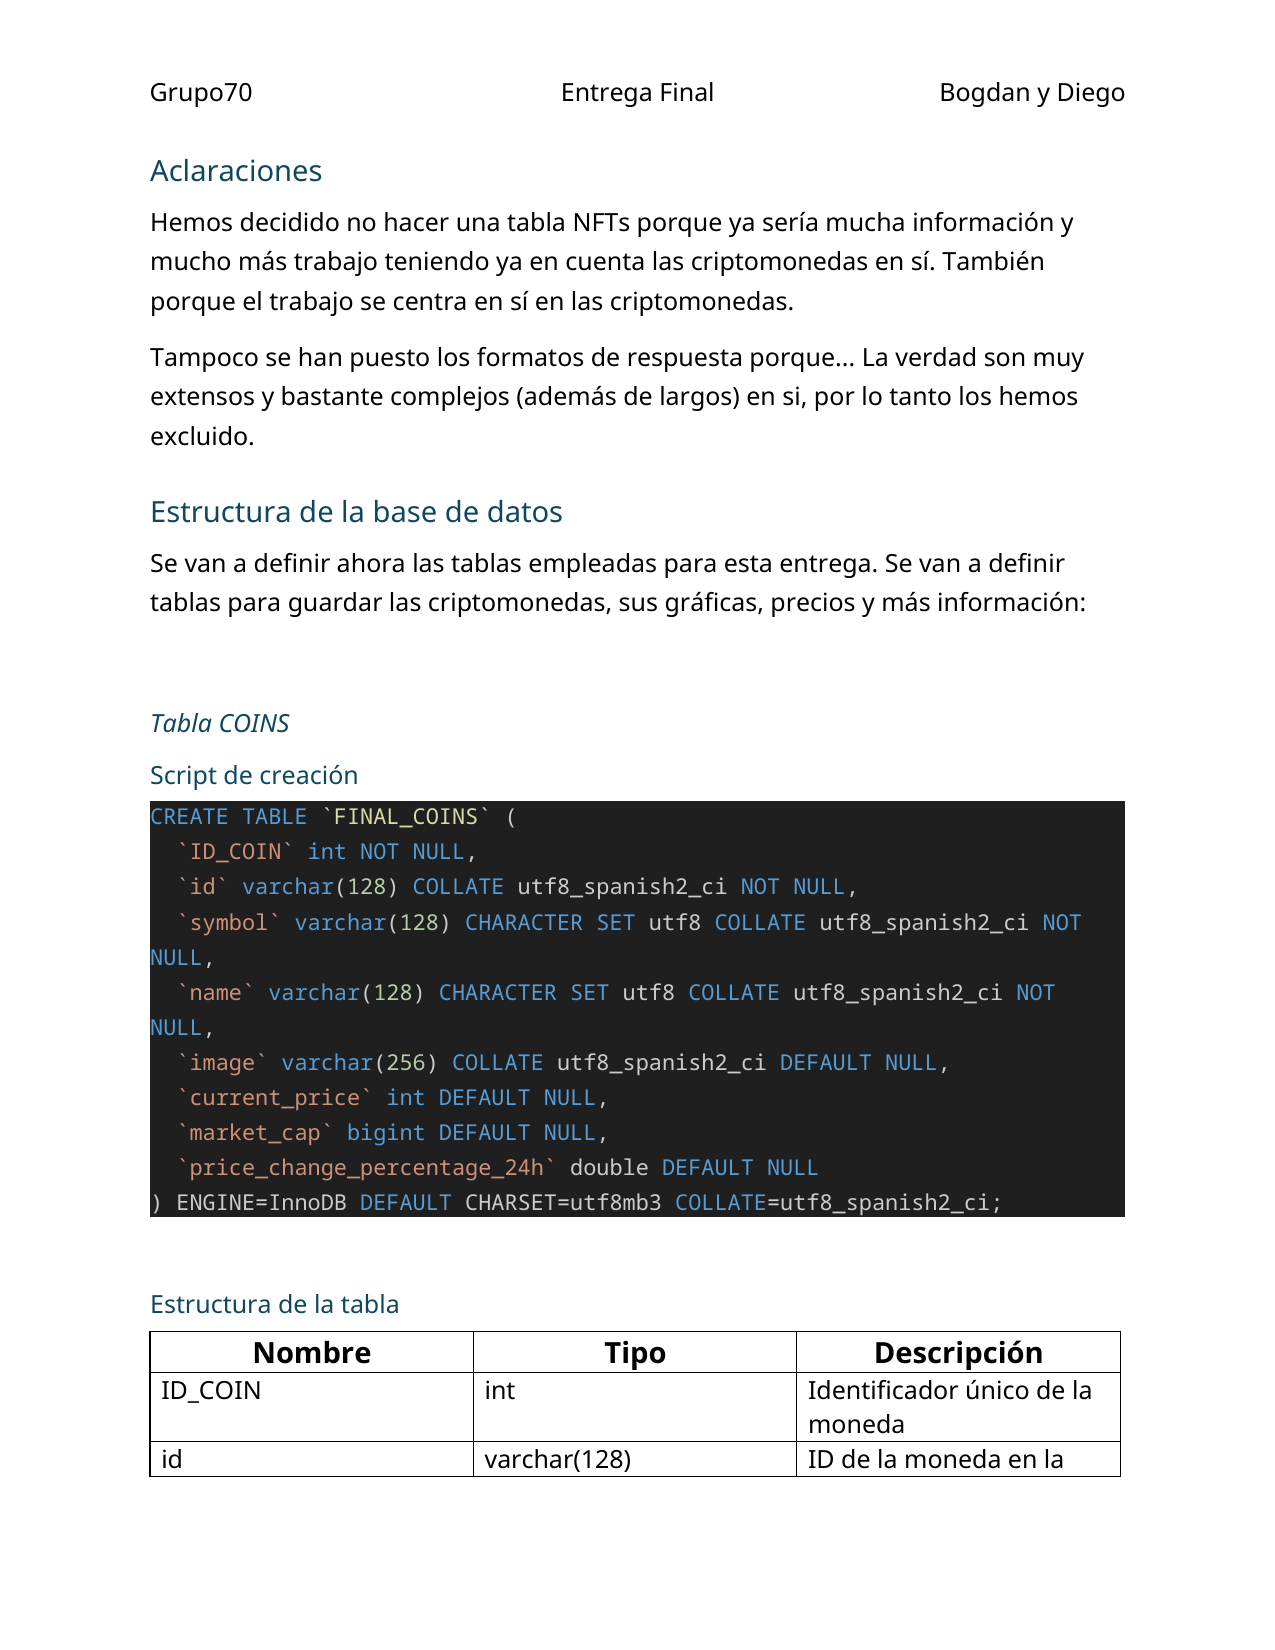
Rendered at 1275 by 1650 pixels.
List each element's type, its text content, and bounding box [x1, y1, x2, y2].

table_cell id [151, 1442, 473, 1476]
subtitle Tabla COINS [150, 706, 1125, 739]
text `market_cap` bigint DEFAULT NULL, [150, 1117, 1125, 1147]
table_cell Identificador único de la moneda [797, 1373, 1120, 1441]
table_header Descripción [797, 1332, 1120, 1372]
text `ID_COIN` int NOT NULL, [150, 836, 1125, 866]
subtitle Aclaraciones [150, 150, 1125, 190]
table_cell ID_COIN [151, 1373, 473, 1441]
table_header Nombre [151, 1332, 473, 1372]
text `name` varchar(128) CHARACTER SET utf8 COLLATE utf8_spanish2_ci NOT NULL, [150, 977, 1125, 1042]
table_header Tipo [474, 1332, 796, 1372]
table_cell int [474, 1373, 796, 1441]
text CREATE TABLE `FINAL_COINS` ( [150, 801, 1125, 831]
text ) ENGINE=InnoDB DEFAULT CHARSET=utf8mb3 COLLATE=utf8_spanish2_ci; [150, 1187, 1125, 1217]
text `symbol` varchar(128) CHARACTER SET utf8 COLLATE utf8_spanish2_ci NOT NULL, [150, 906, 1125, 971]
table_cell ID de la moneda en la [797, 1442, 1120, 1476]
subtitle Estructura de la tabla [150, 1287, 1125, 1321]
subtitle Script de creación [150, 757, 1125, 792]
text Se van a definir ahora las tablas empleadas para esta entrega. Se van a definir tablas para guardar las criptomonedas, sus gráficas, precios y más información: [150, 545, 1125, 619]
subtitle Estructura de la base de datos [150, 491, 1125, 531]
text Hemos decidido no hacer una tabla NFTs porque ya sería mucha información y mucho más trabajo teniendo ya en cuenta las criptomonedas en sí. También porque el trabajo se centra en sí en las criptomonedas. [150, 204, 1125, 317]
table_cell varchar(128) [474, 1442, 796, 1476]
text `image` varchar(256) COLLATE utf8_spanish2_ci DEFAULT NULL, [150, 1047, 1125, 1077]
text Tampoco se han puesto los formatos de respuesta porque... La verdad son muy extensos y bastante complejos (además de largos) en si, por lo tanto los hemos excluido. [150, 339, 1125, 452]
text `price_change_percentage_24h` double DEFAULT NULL [150, 1152, 1125, 1182]
text `current_price` int DEFAULT NULL, [150, 1082, 1125, 1112]
text `id` varchar(128) COLLATE utf8_spanish2_ci NOT NULL, [150, 871, 1125, 901]
